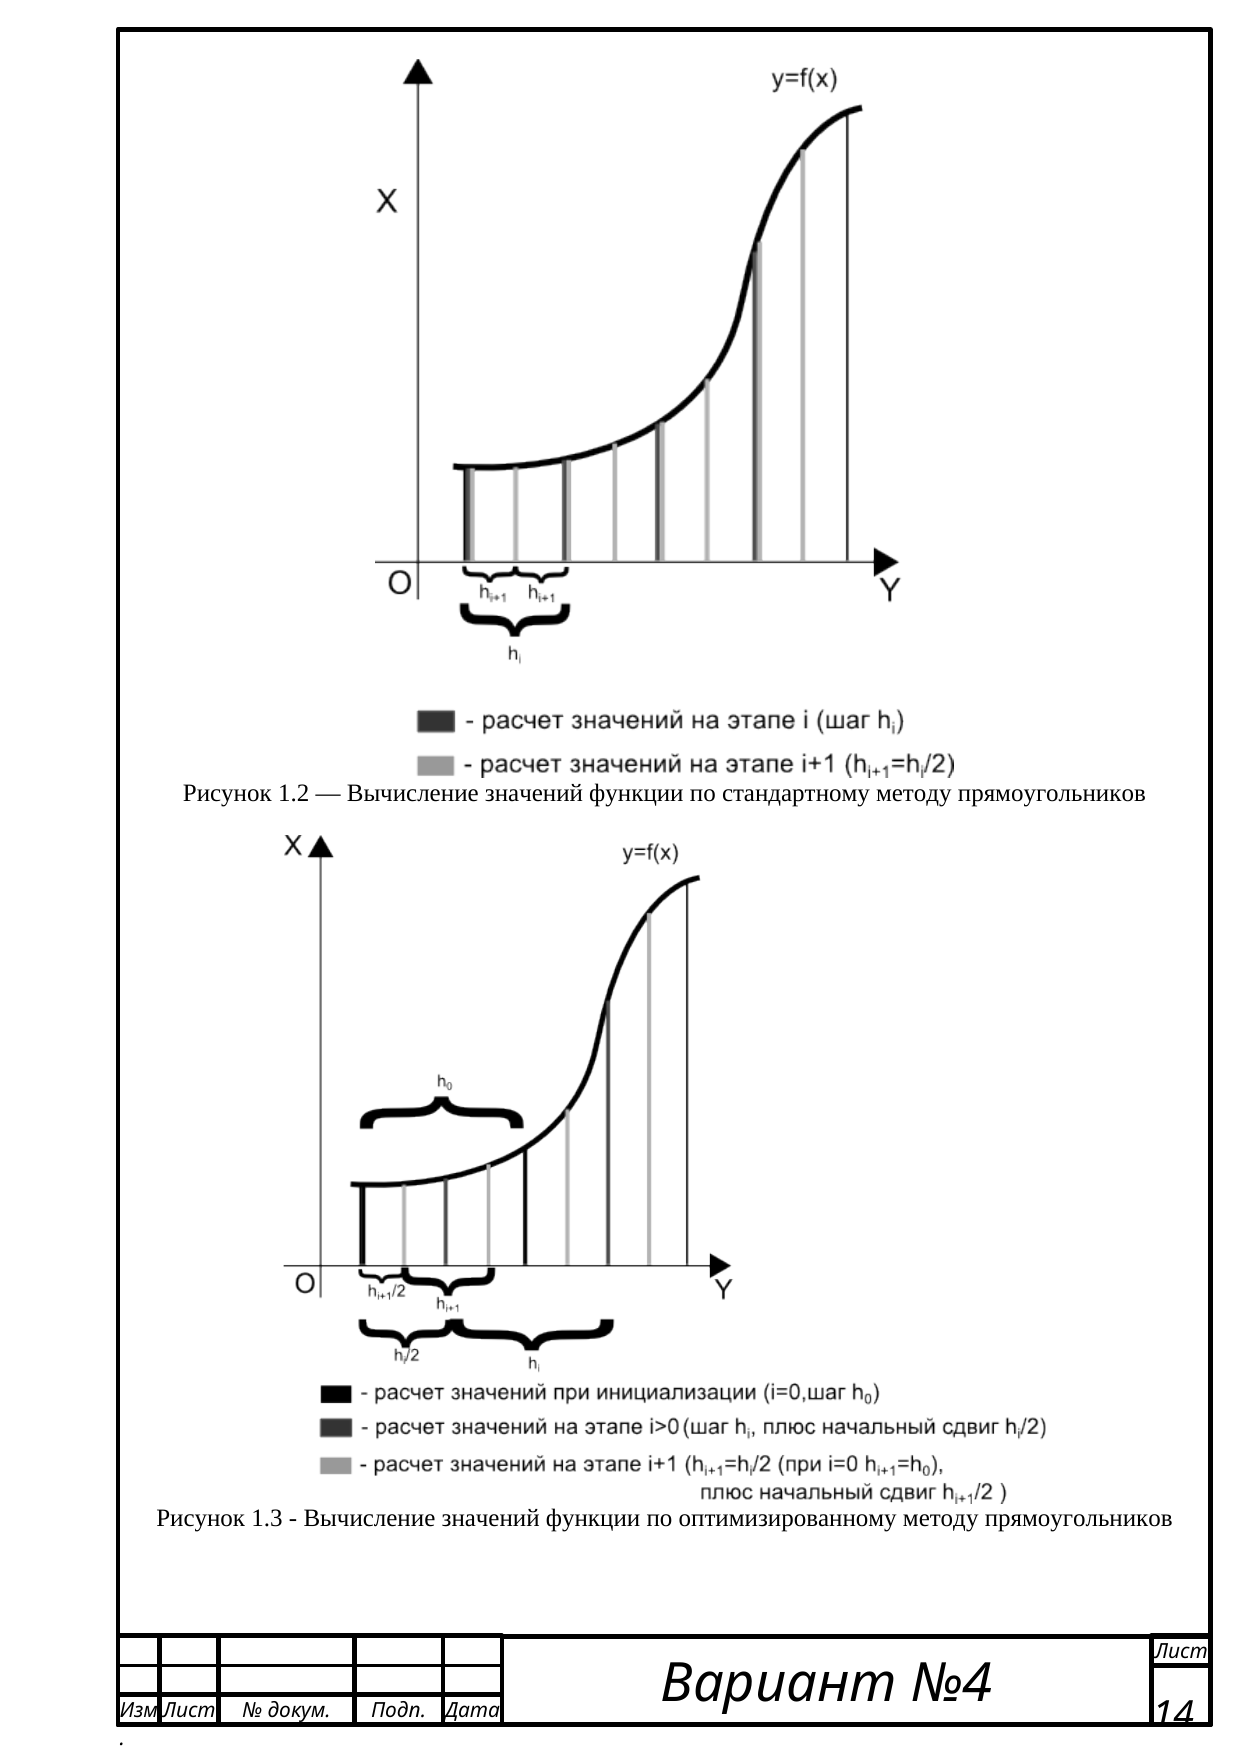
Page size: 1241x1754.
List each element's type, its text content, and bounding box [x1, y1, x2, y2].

picture [375, 59, 954, 778]
picture [283, 835, 1046, 1504]
text Рисунок 1.2 — Вычисление значений функции по стандартному методу прямоугольников [148, 778, 1181, 806]
text Рисунок 1.3 - Вычисление значений функции по оптимизированному методу прямоугольников [148, 1503, 1181, 1532]
